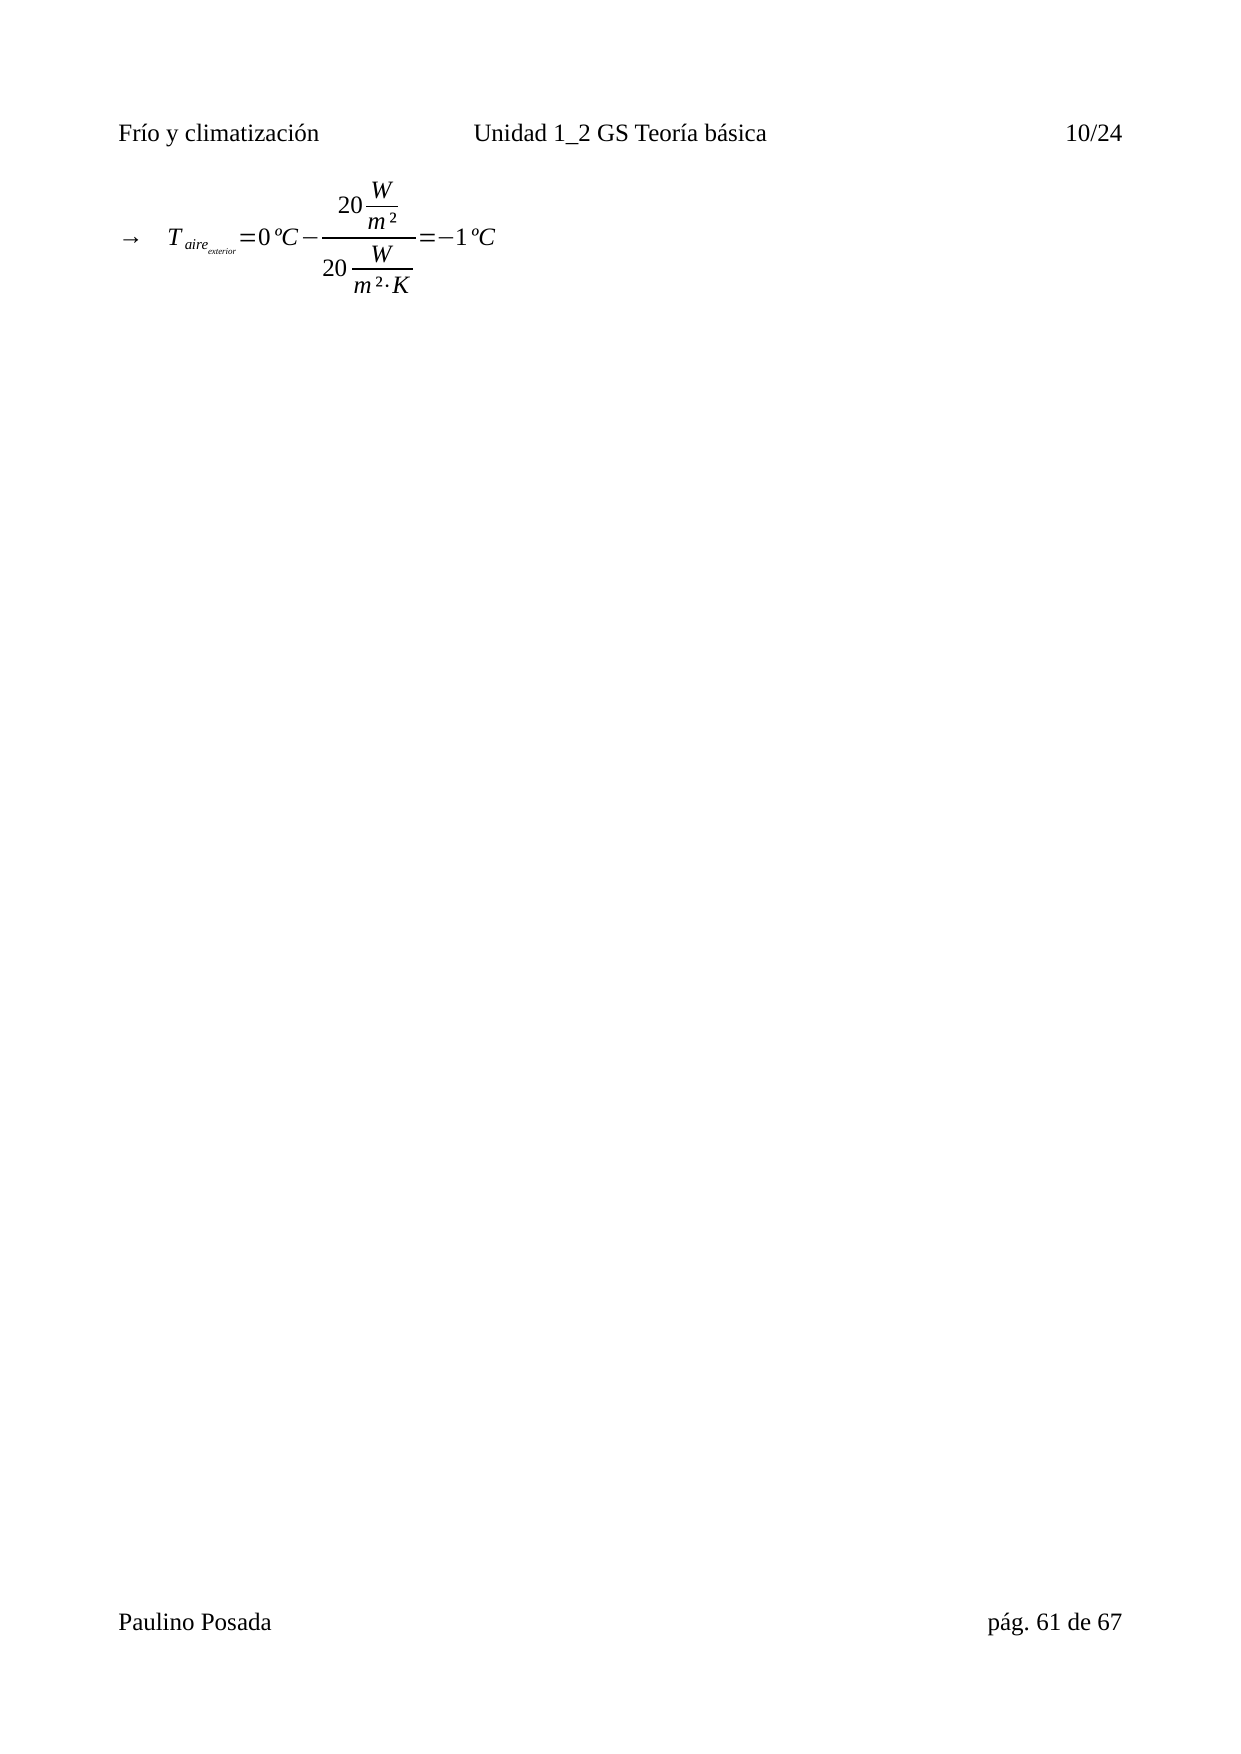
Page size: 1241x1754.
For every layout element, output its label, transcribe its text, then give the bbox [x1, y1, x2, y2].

text → [118, 176, 1122, 298]
